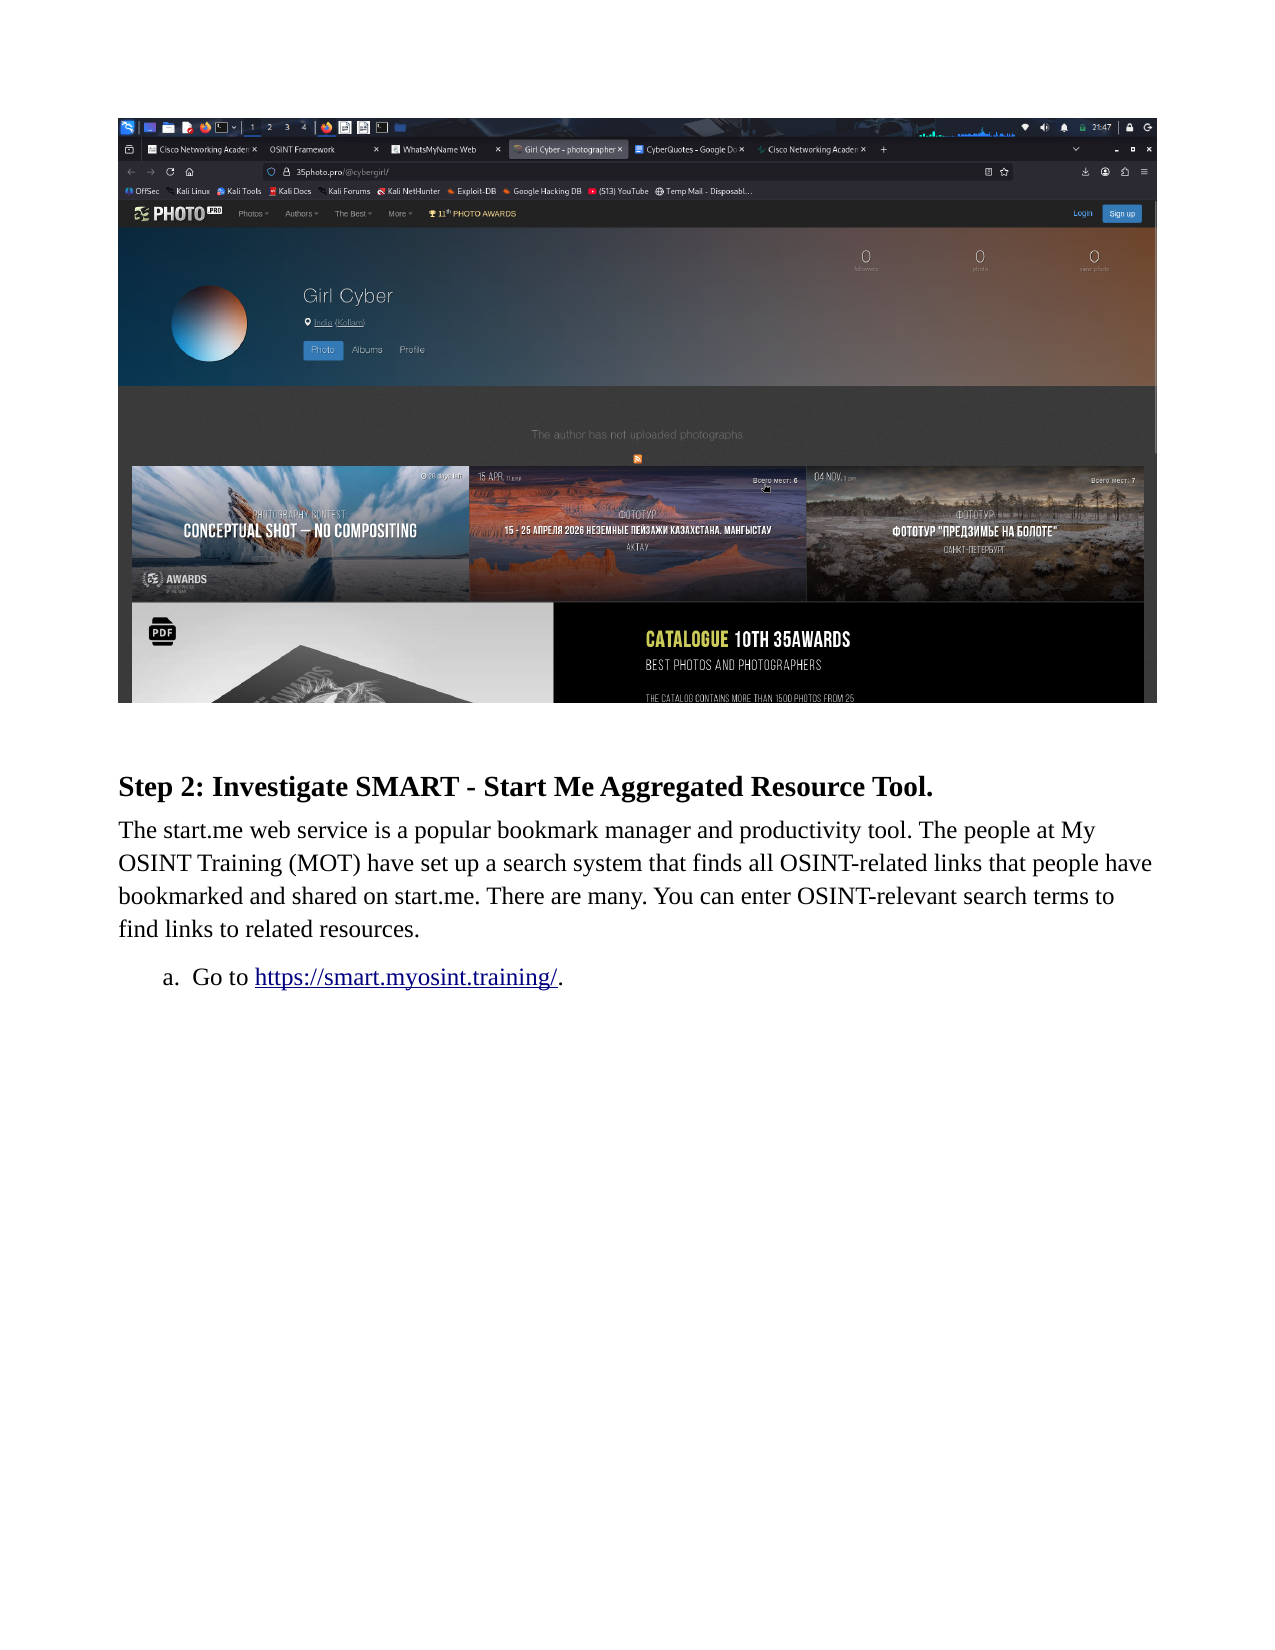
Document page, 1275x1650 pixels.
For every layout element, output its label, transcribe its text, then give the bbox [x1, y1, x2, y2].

text The start.me web service is a popular bookmark manager and productivity tool. The people at My OSINT Training (MOT) have set up a search system that finds all OSINT-related links that people have bookmarked and shared on start.me. There are many. You can enter OSINT-relevant search terms to find links to related resources. [118, 815, 1157, 943]
list Go to https://smart.myosint.training/. [162, 962, 1157, 990]
picture [118, 118, 1157, 703]
subtitle Step 2: Investigate SMART - Start Me Aggregated Resource Tool. [118, 769, 1157, 802]
